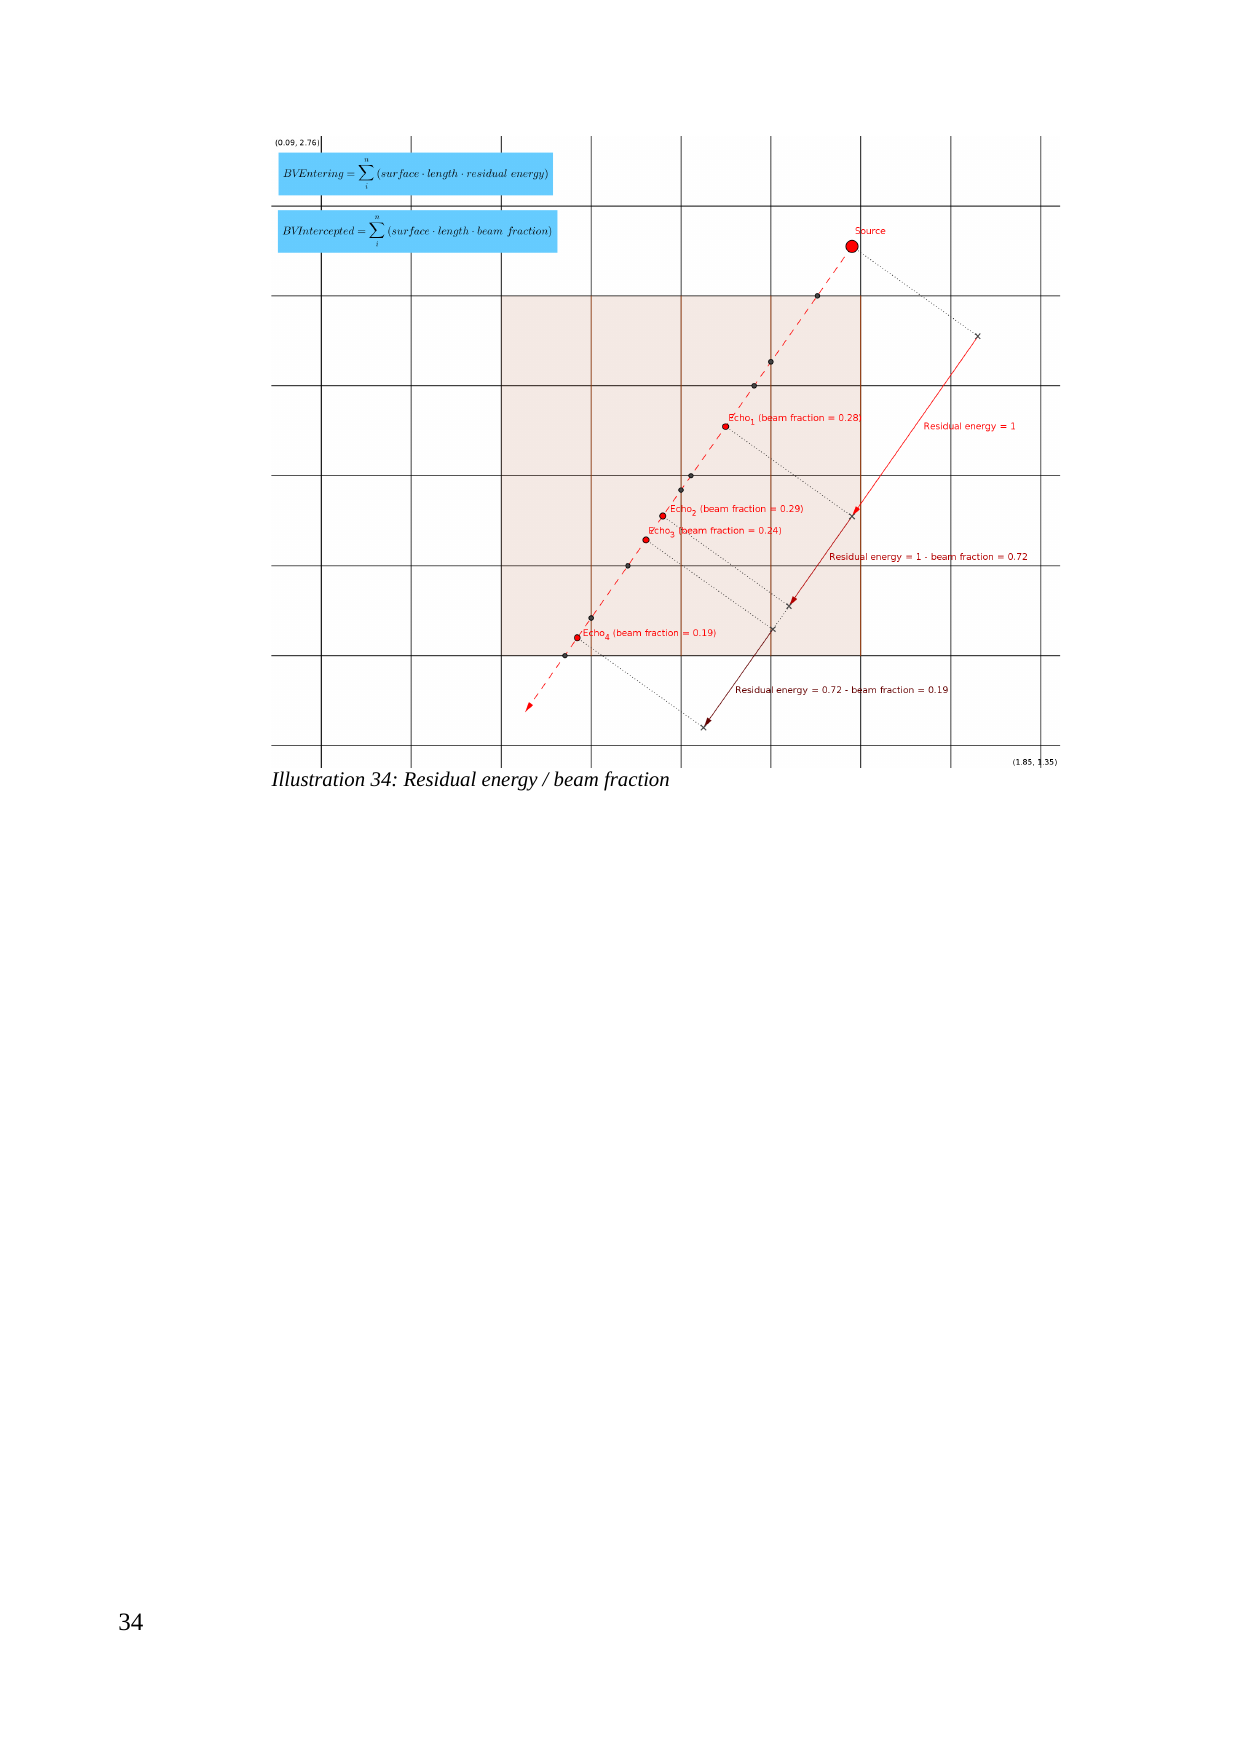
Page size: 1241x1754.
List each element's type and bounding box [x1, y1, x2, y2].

table_header [118, 118, 1122, 767]
table_header [118, 768, 1122, 797]
picture [271, 136, 1061, 768]
